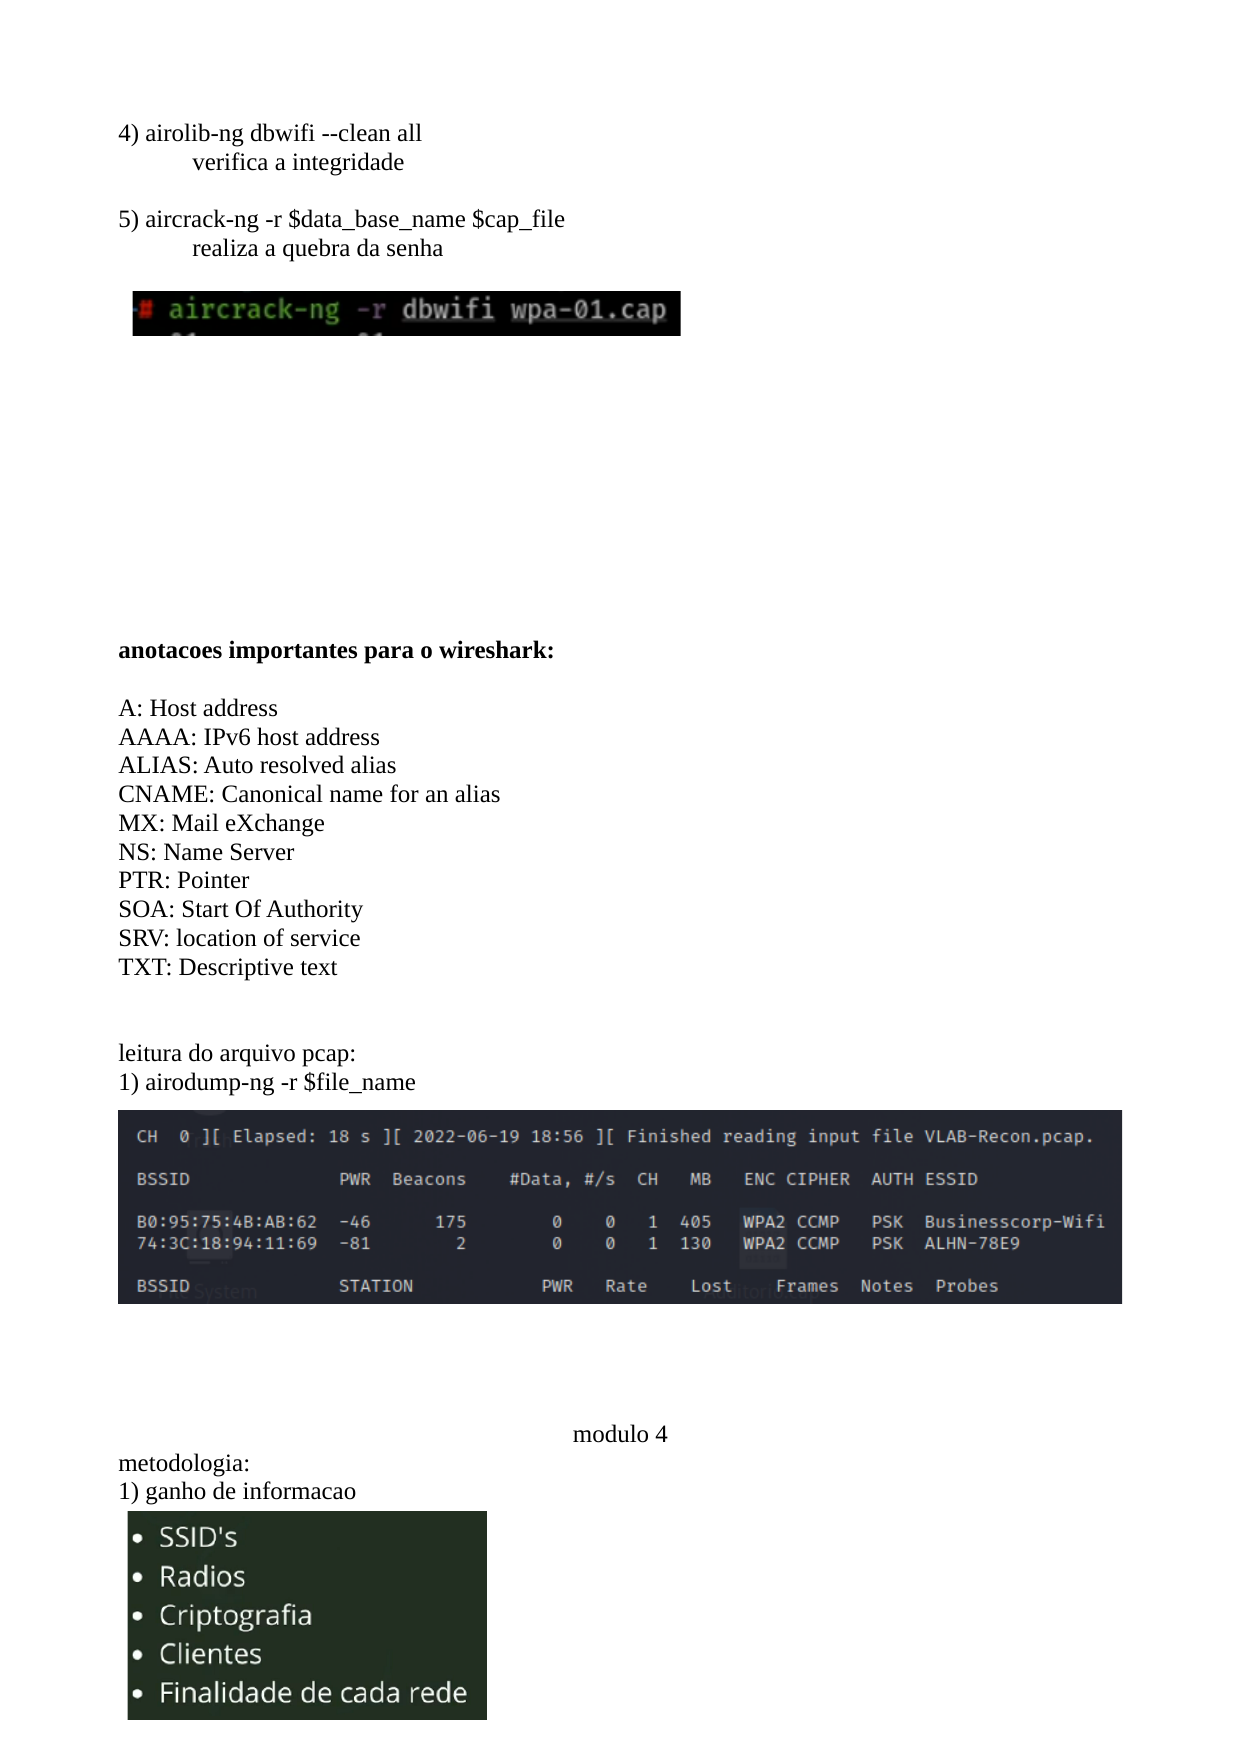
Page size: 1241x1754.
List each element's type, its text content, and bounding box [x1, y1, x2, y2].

text 1) airodump-ng -r $file_name [118, 1067, 1122, 1096]
text verifica a integridade [118, 147, 1122, 176]
text 4) airolib-ng dbwifi --clean all [118, 118, 1122, 147]
text SOA: Start Of Authority [118, 894, 1122, 923]
text AAAA: IPv6 host address [118, 722, 1122, 751]
text 5) aircrack-ng -r $data_base_name $cap_file [118, 204, 1122, 233]
text MX: Mail eXchange [118, 808, 1122, 837]
picture [118, 1110, 1123, 1304]
text metodologia: [118, 1448, 1122, 1476]
text NS: Name Server [118, 837, 1122, 866]
text realiza a quebra da senha [118, 233, 1122, 262]
text CNAME: Canonical name for an alias [118, 779, 1122, 808]
text A: Host address [118, 693, 1122, 722]
picture [132, 291, 681, 336]
text SRV: location of service [118, 923, 1122, 952]
text anotacoes importantes para o wireshark: [118, 636, 1122, 664]
text leitura do arquivo pcap: [118, 1038, 1122, 1067]
text ALIAS: Auto resolved alias [118, 751, 1122, 779]
text modulo 4 [118, 1419, 1122, 1448]
picture [127, 1511, 487, 1720]
text TXT: Descriptive text [118, 952, 1122, 981]
text PTR: Pointer [118, 866, 1122, 894]
text 1) ganho de informacao [118, 1476, 1122, 1505]
